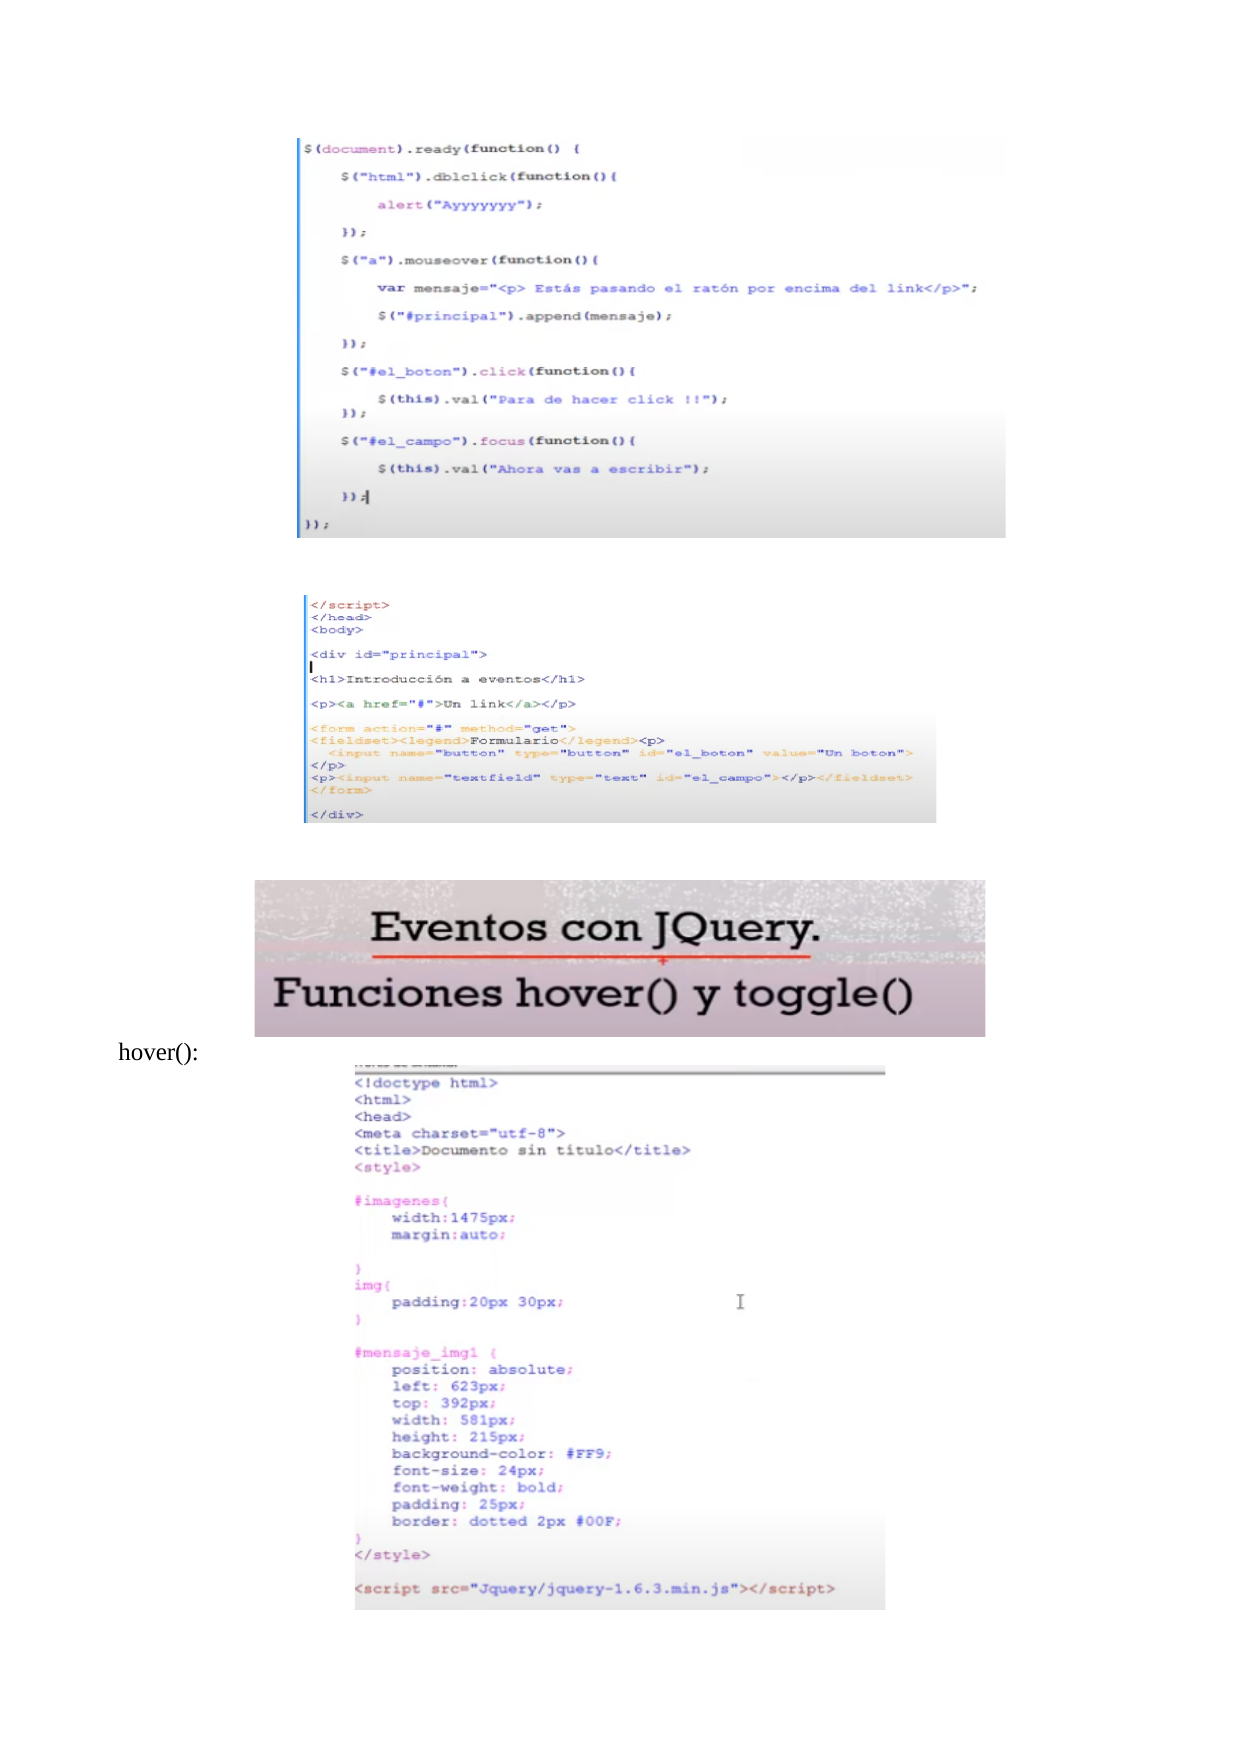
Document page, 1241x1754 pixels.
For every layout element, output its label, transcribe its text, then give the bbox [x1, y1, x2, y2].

picture [354, 1065, 886, 1610]
text hover(): [118, 880, 1122, 1066]
picture [303, 595, 937, 823]
picture [297, 138, 1006, 538]
picture [254, 880, 986, 1037]
